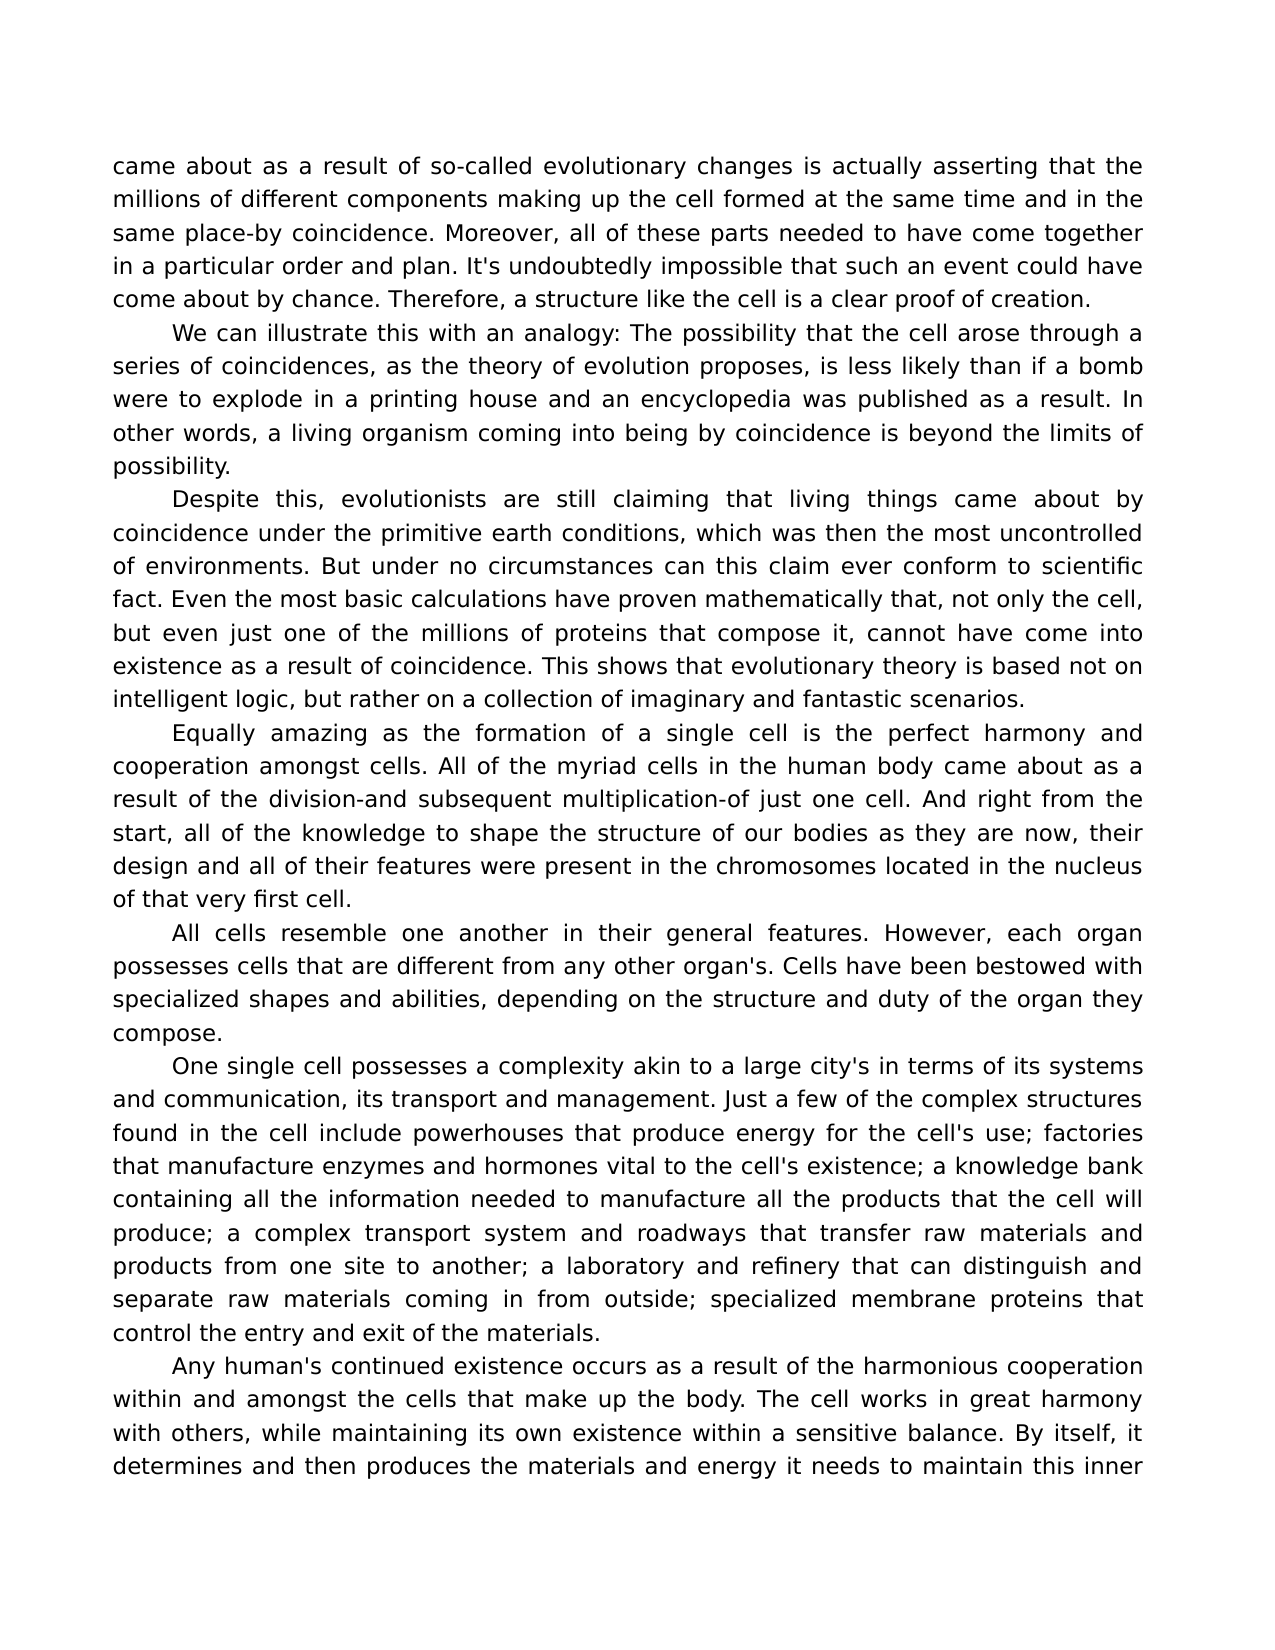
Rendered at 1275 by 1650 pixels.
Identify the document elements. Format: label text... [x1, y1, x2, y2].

text One single cell possesses a complexity akin to a large city's in terms of its systems and communication, its transport and management. Just a few of the complex structures found in the cell include powerhouses that produce energy for the cell's use; factories that manufacture enzymes and hormones vital to the cell's existence; a knowledge bank containing all the information needed to manufacture all the products that the cell will produce; a complex transport system and roadways that transfer raw materials and products from one site to another; a laboratory and refinery that can distinguish and separate raw materials coming in from outside; specialized membrane proteins that control the entry and exit of the materials. [112, 1048, 1145, 1348]
text All cells resemble one another in their general features. However, each organ possesses cells that are different from any other organ's. Cells have been bestowed with specialized shapes and abilities, depending on the structure and duty of the organ they compose. [112, 914, 1145, 1048]
text came about as a result of so-called evolutionary changes is actually asserting that the millions of different components making up the cell formed at the same time and in the same place-by coincidence. Moreover, all of these parts needed to have come together in a particular order and plan. It's undoubtedly impossible that such an event could have come about by chance. Therefore, a structure like the cell is a clear proof of creation. [112, 148, 1145, 314]
text Any human's continued existence occurs as a result of the harmonious cooperation within and amongst the cells that make up the body. The cell works in great harmony with others, while maintaining its own existence within a sensitive balance. By itself, it determines and then produces the materials and energy it needs to maintain this inner [112, 1348, 1145, 1481]
text Equally amazing as the formation of a single cell is the perfect harmony and cooperation amongst cells. All of the myriad cells in the human body came about as a result of the division-and subsequent multiplication-of just one cell. And right from the start, all of the knowledge to shape the structure of our bodies as they are now, their design and all of their features were present in the chromosomes located in the nucleus of that very first cell. [112, 714, 1145, 914]
text We can illustrate this with an analogy: The possibility that the cell arose through a series of coincidences, as the theory of evolution proposes, is less likely than if a bomb were to explode in a printing house and an encyclopedia was published as a result. In other words, a living organism coming into being by coincidence is beyond the limits of possibility. [112, 314, 1145, 481]
text Despite this, evolutionists are still claiming that living things came about by coincidence under the primitive earth conditions, which was then the most uncontrolled of environments. But under no circumstances can this claim ever conform to scientific fact. Even the most basic calculations have proven mathematically that, not only the cell, but even just one of the millions of proteins that compose it, cannot have come into existence as a result of coincidence. This shows that evolutionary theory is based not on intelligent logic, but rather on a collection of imaginary and fantastic scenarios. [112, 481, 1145, 714]
